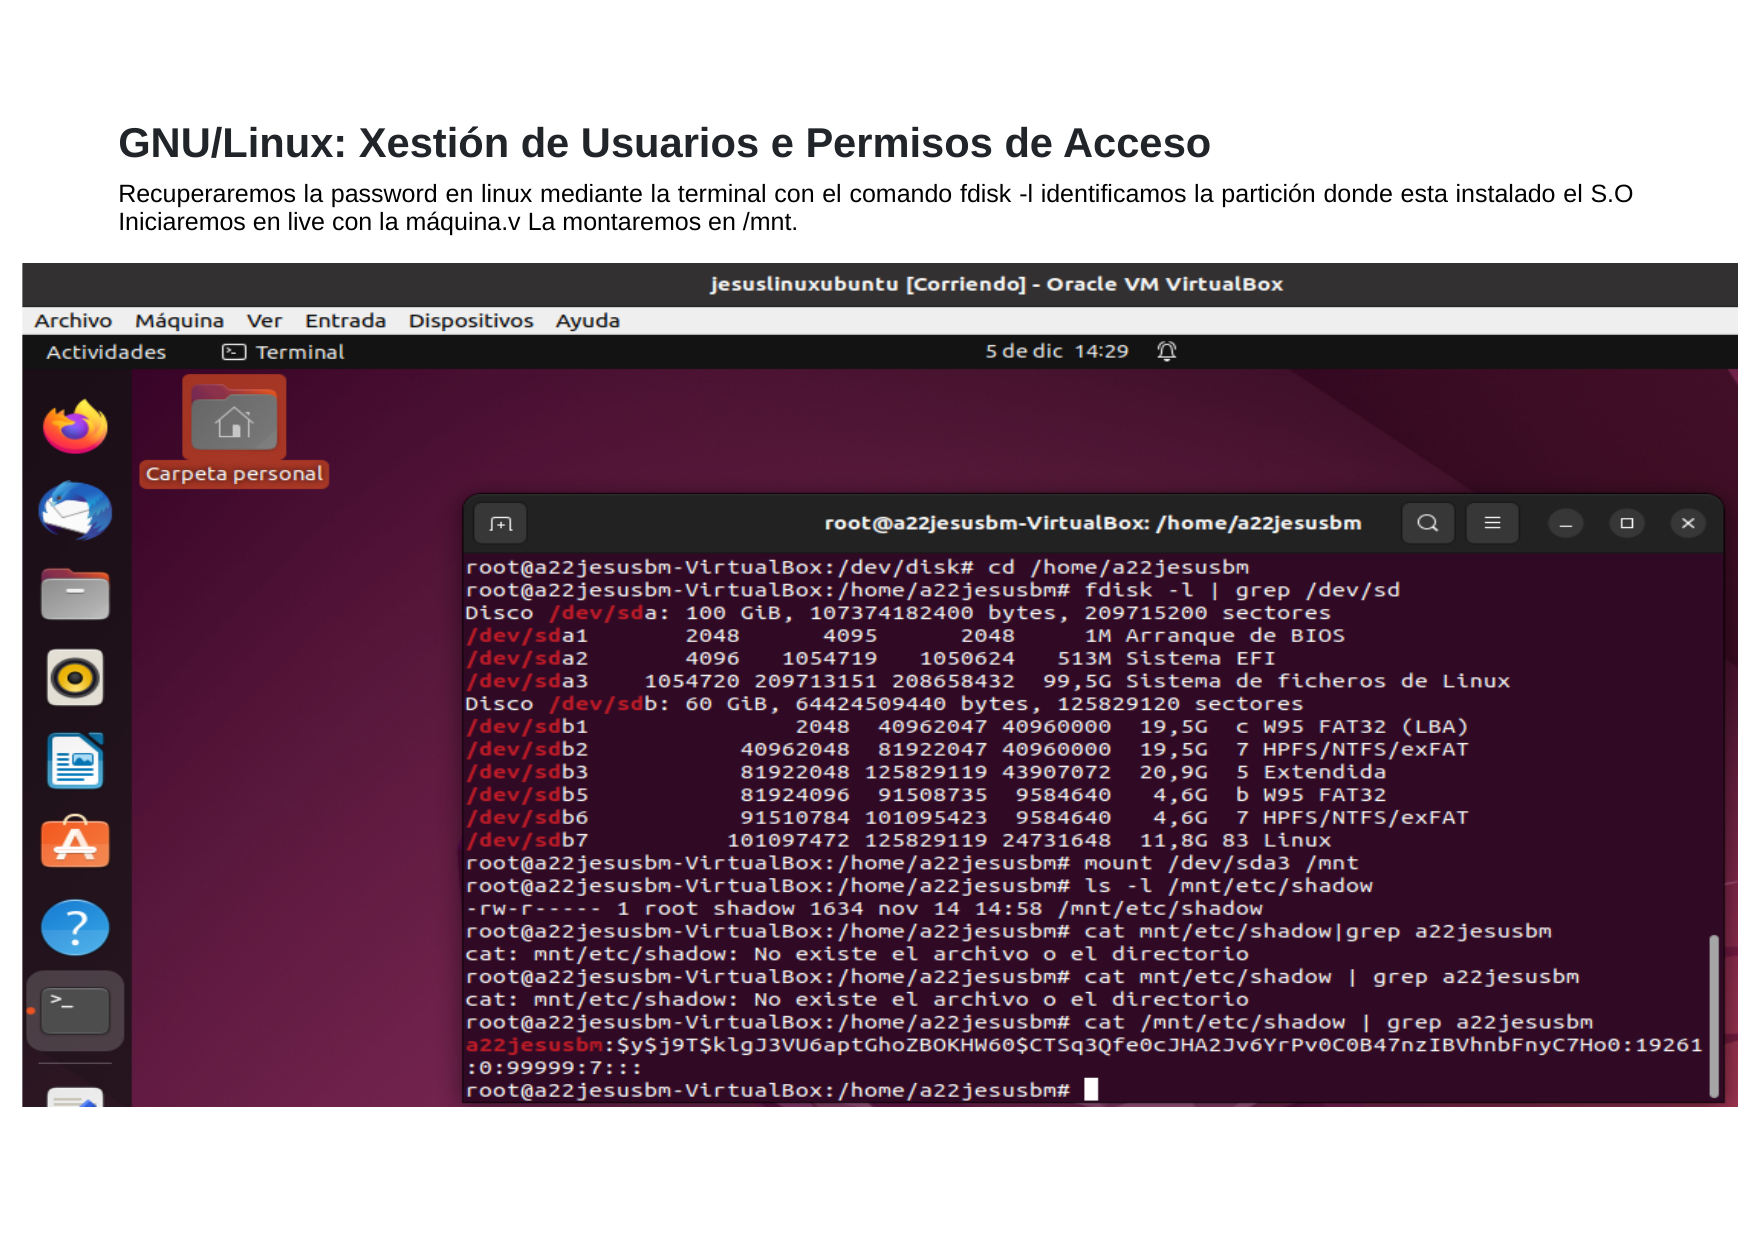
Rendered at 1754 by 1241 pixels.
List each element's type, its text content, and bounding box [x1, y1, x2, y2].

picture [22, 263, 1738, 1107]
text Recuperaremos la password en linux mediante la terminal con el comando fdisk -l identificamos la partición donde esta instalado el S.O Iniciaremos en live con la máquina.v La montaremos en /mnt. [118, 178, 1636, 236]
subtitle GNU/Linux: Xestión de Usuarios e Permisos de Acceso [118, 118, 1636, 166]
